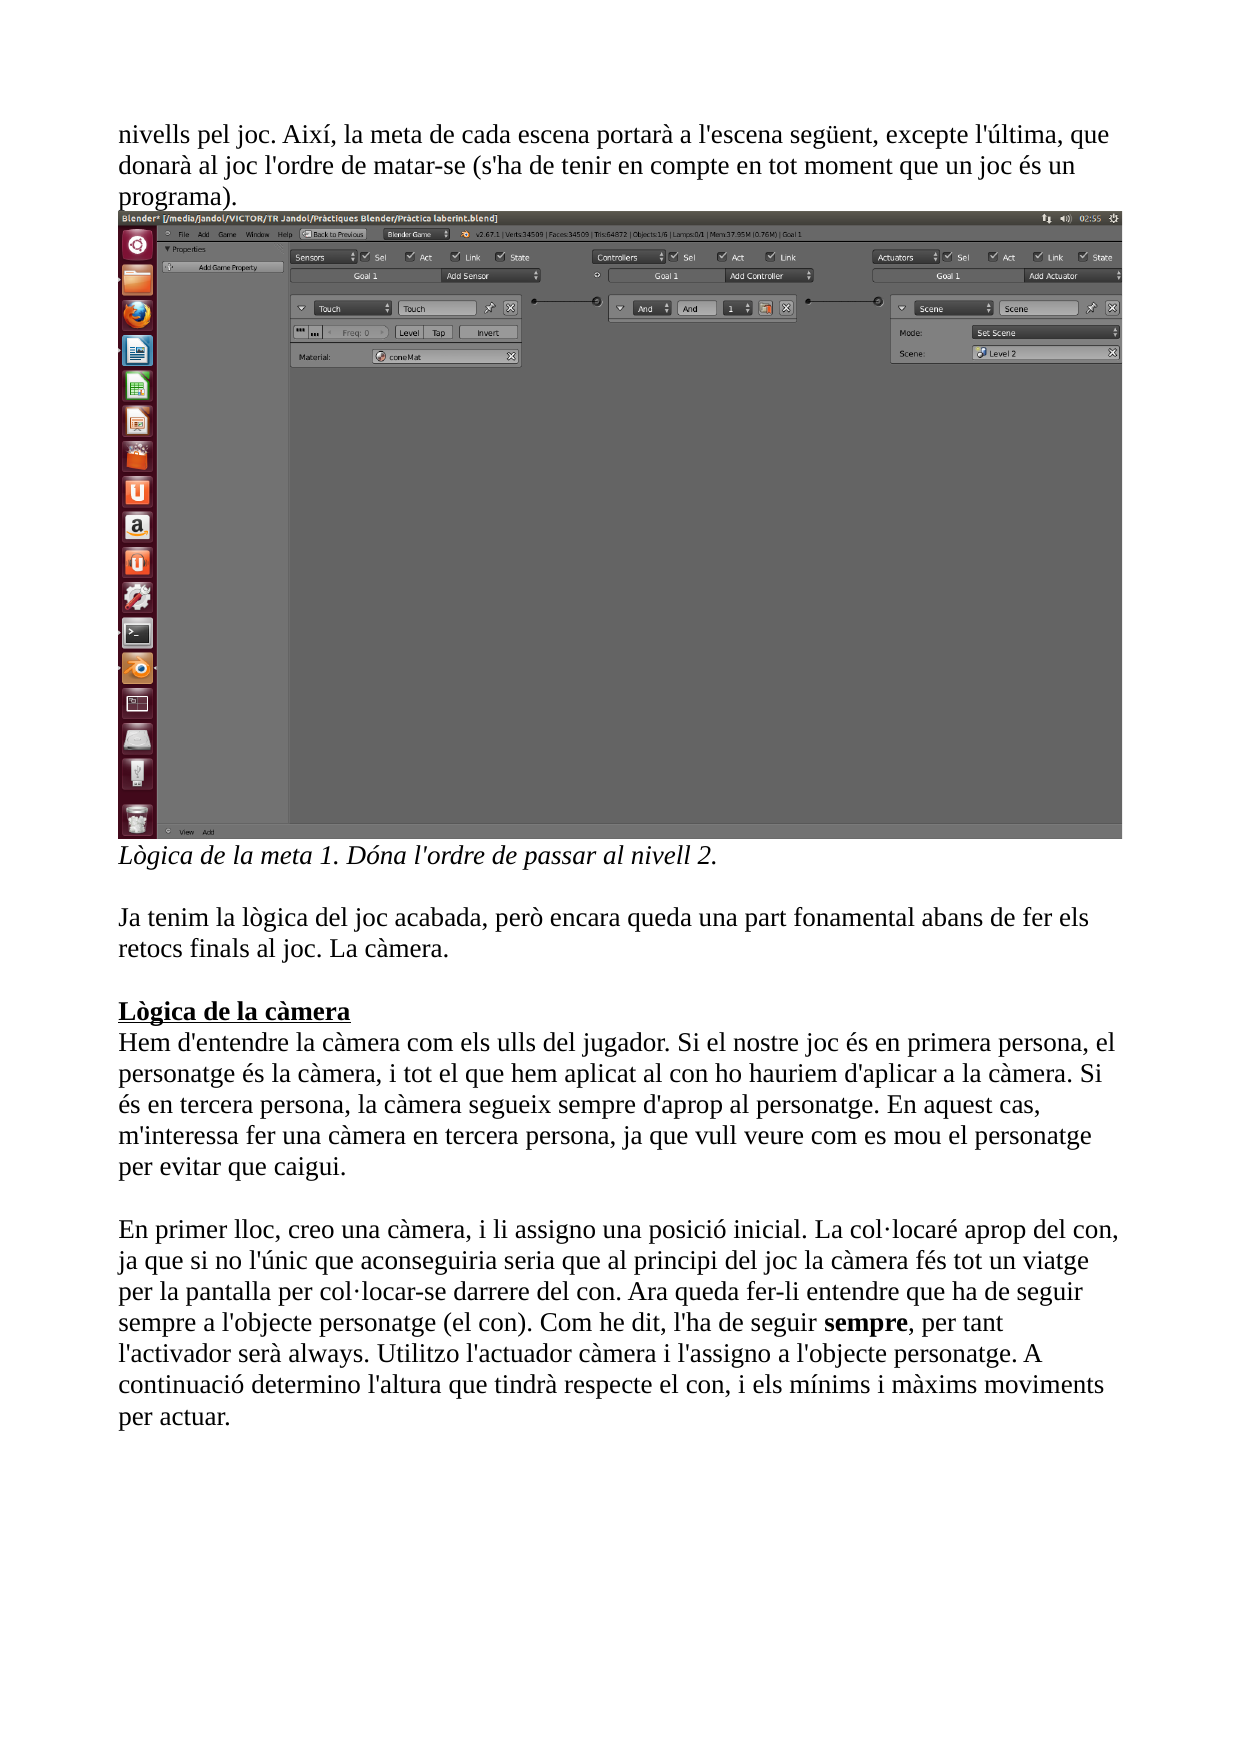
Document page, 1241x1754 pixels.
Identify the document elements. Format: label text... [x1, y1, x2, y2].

text Lògica de la càmera [118, 995, 1122, 1026]
text Ja tenim la lògica del joc acabada, però encara queda una part fonamental abans de fer els retocs finals al joc. La càmera. [118, 901, 1122, 963]
picture [118, 211, 1123, 839]
text Lògica de la meta 1. Dóna l'ordre de passar al nivell 2. [118, 839, 1122, 870]
text Hem d'entendre la càmera com els ulls del jugador. Si el nostre joc és en primera persona, el personatge és la càmera, i tot el que hem aplicat al con ho hauriem d'aplicar a la càmera. Si és en tercera persona, la càmera segueix sempre d'aprop al personatge. En aquest cas, m'interessa fer una càmera en tercera persona, ja que vull veure com es mou el personatge per evitar que caigui. [118, 1026, 1122, 1182]
text En primer lloc, creo una càmera, i li assigno una posició inicial. La col·locaré aprop del con, ja que si no l'únic que aconseguiria seria que al principi del joc la càmera fés tot un viatge per la pantalla per col·locar-se darrere del con. Ara queda fer-li entendre que ha de seguir sempre a l'objecte personatge (el con). Com he dit, l'ha de seguir sempre, per tant l'activador serà always. Utilitzo l'actuador càmera i l'assigno a l'objecte personatge. A continuació determino l'altura que tindrà respecte el con, i els mínims i màxims moviments per actuar. [118, 1213, 1122, 1431]
text nivells pel joc. Així, la meta de cada escena portarà a l'escena següent, excepte l'última, que donarà al joc l'ordre de matar-se (s'ha de tenir en compte en tot moment que un joc és un programa). [118, 118, 1122, 211]
